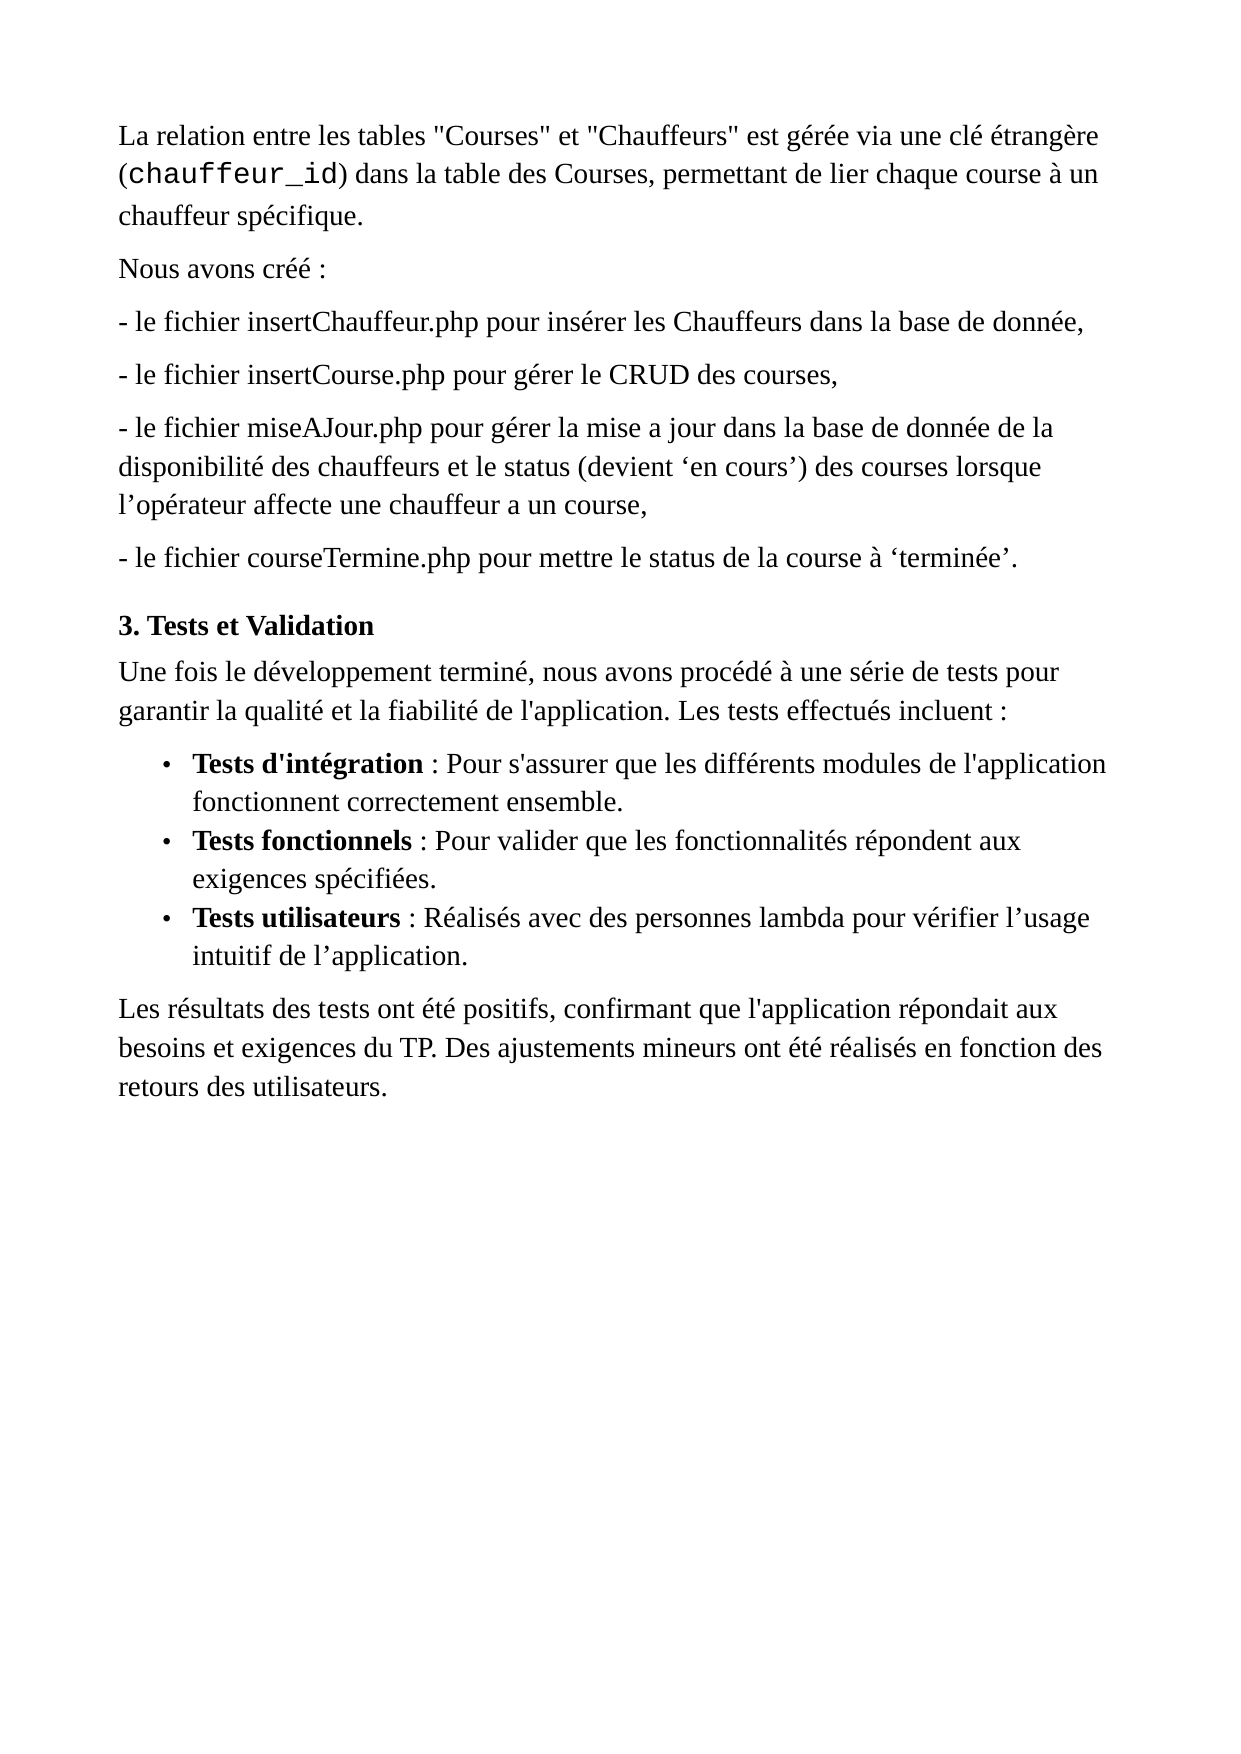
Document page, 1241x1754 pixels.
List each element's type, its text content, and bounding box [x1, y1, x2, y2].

list Tests utilisateurs : Réalisés avec des personnes lambda pour vérifier l’usage intuitif de l’application. [162, 900, 1122, 972]
list Tests d'intégration : Pour s'assurer que les différents modules de l'application fonctionnent correctement ensemble. [162, 746, 1122, 818]
text Les résultats des tests ont été positifs, confirmant que l'application répondait aux besoins et exigences du TP. Des ajustements mineurs ont été réalisés en fonction des retours des utilisateurs. [118, 992, 1122, 1102]
text - le fichier insertCourse.php pour gérer le CRUD des courses, [118, 357, 1122, 391]
text - le fichier insertChauffeur.php pour insérer les Chauffeurs dans la base de donnée, [118, 304, 1122, 337]
list Tests fonctionnels : Pour valider que les fonctionnalités répondent aux exigences spécifiées. [162, 823, 1122, 895]
text Une fois le développement terminé, nous avons procédé à une série de tests pour garantir la qualité et la fiabilité de l'application. Les tests effectués incluent : [118, 654, 1122, 726]
text Nous avons créé : [118, 251, 1122, 284]
text - le fichier courseTermine.php pour mettre le status de la course à ‘terminée’. [118, 540, 1122, 574]
text La relation entre les tables "Courses" et "Chauffeurs" est gérée via une clé étrangère (chauffeur_id) dans la table des Courses, permettant de lier chaque course à un chauffeur spécifique. [118, 118, 1122, 231]
subtitle 3. Tests et Validation [118, 608, 1122, 642]
text - le fichier miseAJour.php pour gérer la mise a jour dans la base de donnée de la disponibilité des chauffeurs et le status (devient ‘en cours’) des courses lorsque l’opérateur affecte une chauffeur a un course, [118, 410, 1122, 521]
